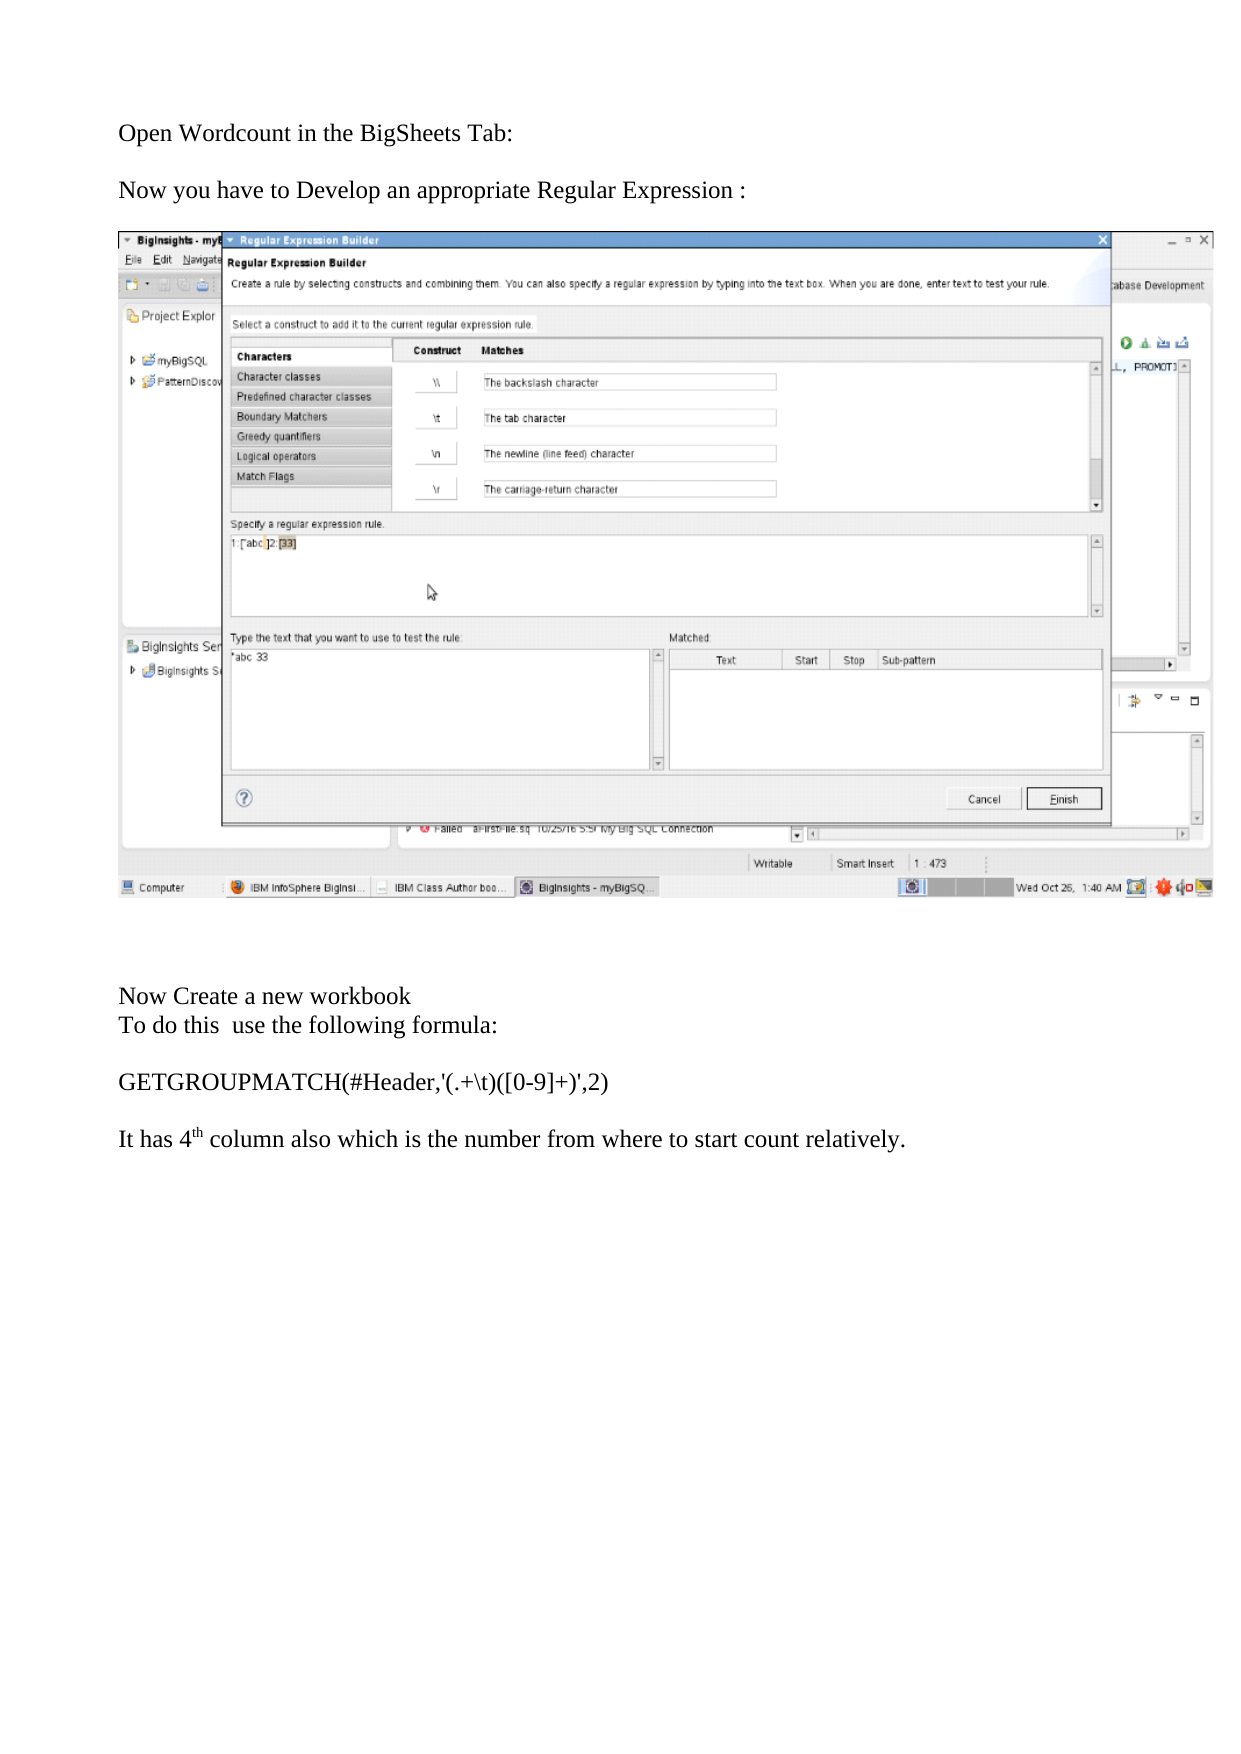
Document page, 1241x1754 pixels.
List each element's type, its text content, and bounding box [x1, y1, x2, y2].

text GETGROUPMATCH(#Header,'(.+\t)([0-9]+)',2) [118, 1067, 1122, 1096]
text To do this use the following formula: [118, 1010, 1122, 1039]
text It has 4th column also which is the number from where to start count relatively. [118, 1124, 1122, 1152]
text Now Create a new workbook [118, 981, 1122, 1010]
text Now you have to Develop an appropriate Regular Expression : [118, 175, 1122, 204]
text Open Wordcount in the BigSheets Tab: [118, 118, 1122, 147]
